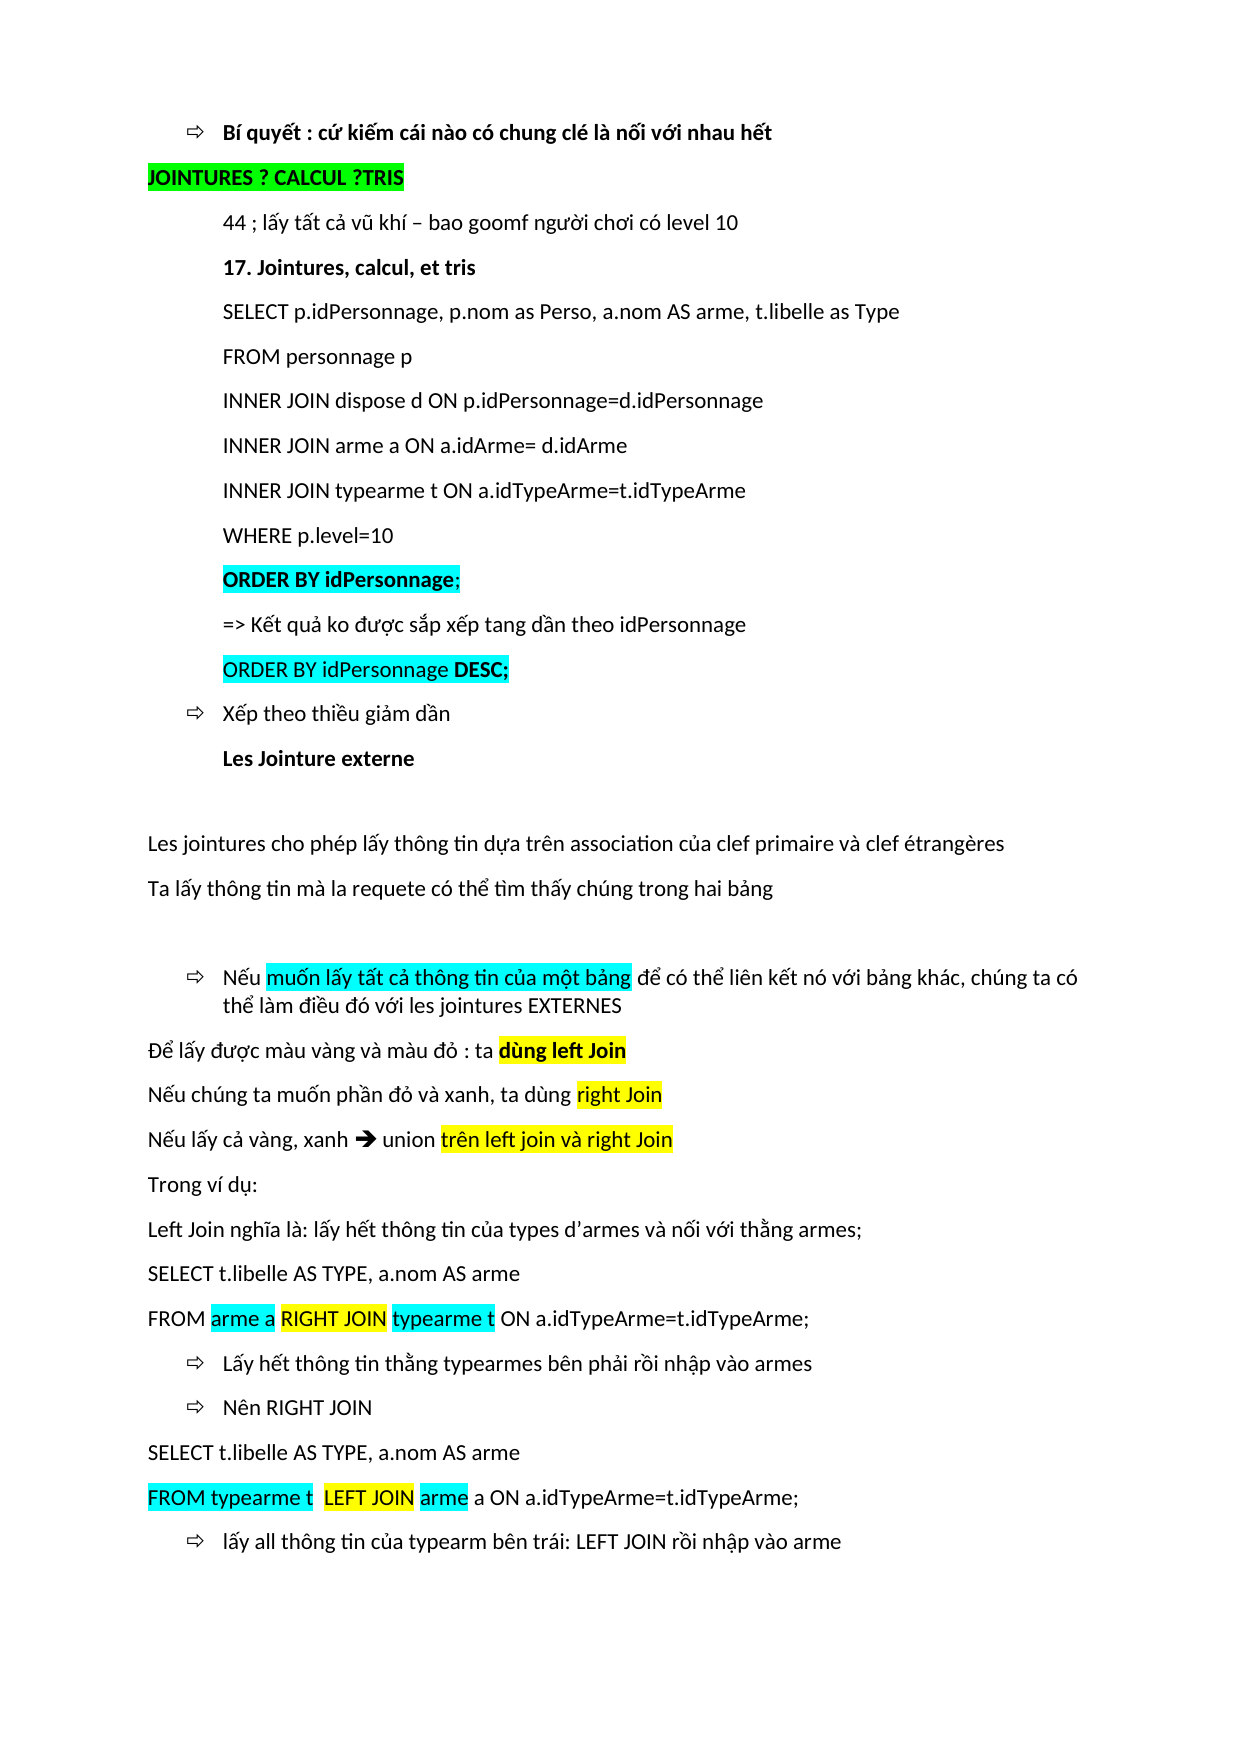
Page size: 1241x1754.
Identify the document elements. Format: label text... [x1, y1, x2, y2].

list ORDER BY idPersonnage DESC; [223, 655, 1093, 683]
text FROM arme a RIGHT JOIN typearme t ON a.idTypeArme=t.idTypeArme; [148, 1304, 1093, 1332]
list WHERE p.level=10 [223, 521, 1093, 549]
text Nếu chúng ta muốn phần đỏ và xanh, ta dùng right Join [148, 1081, 1093, 1109]
list lấy all thông tin của typearm bên trái: LEFT JOIN rồi nhập vào arme [185, 1527, 1093, 1556]
list 44 ; lấy tất cả vũ khí – bao goomf người chơi có level 10 [223, 208, 1093, 236]
list ORDER BY idPersonnage; [223, 565, 1093, 593]
list Lấy hết thông tin thằng typearmes bên phải rồi nhập vào armes [185, 1349, 1093, 1377]
text FROM typearme t LEFT JOIN arme a ON a.idTypeArme=t.idTypeArme; [148, 1483, 1093, 1511]
text Left Join nghĩa là: lấy hết thông tin của types d’armes và nối với thằng armes; [148, 1215, 1093, 1243]
list Nên RIGHT JOIN [185, 1393, 1093, 1421]
list INNER JOIN dispose d ON p.idPersonnage=d.idPersonnage [223, 387, 1093, 415]
list => Kết quả ko được sắp xếp tang dần theo idPersonnage [223, 610, 1093, 638]
text JOINTURES ? CALCUL ?TRIS [148, 163, 1093, 191]
list SELECT p.idPersonnage, p.nom as Perso, a.nom AS arme, t.libelle as Type [223, 297, 1093, 325]
text Để lấy được màu vàng và màu đỏ : ta dùng left Join [148, 1036, 1093, 1064]
list Bí quyết : cứ kiếm cái nào có chung clé là nối với nhau hết [185, 118, 1093, 147]
list FROM personnage p [223, 342, 1093, 370]
list 17. Jointures, calcul, et tris [223, 253, 1093, 281]
list Nếu muốn lấy tất cả thông tin của một bảng để có thể liên kết nó với bảng khác, chúng ta có thể làm điều đó với les jointures EXTERNES [185, 963, 1093, 1019]
list Les Jointure externe [223, 744, 1093, 772]
text SELECT t.libelle AS TYPE, a.nom AS arme [148, 1438, 1093, 1466]
list Xếp theo thiều giảm dần [185, 699, 1093, 727]
text Nếu lấy cả vàng, xanh  union trên left join và right Join [148, 1125, 1093, 1153]
list INNER JOIN typearme t ON a.idTypeArme=t.idTypeArme [223, 476, 1093, 504]
text Trong ví dụ: [148, 1170, 1093, 1198]
text SELECT t.libelle AS TYPE, a.nom AS arme [148, 1259, 1093, 1287]
text Les jointures cho phép lấy thông tin dựa trên association của clef primaire và clef étrangères [148, 829, 1093, 857]
list INNER JOIN arme a ON a.idArme= d.idArme [223, 431, 1093, 459]
text Ta lấy thông tin mà la requete có thể tìm thấy chúng trong hai bảng [148, 874, 1093, 902]
